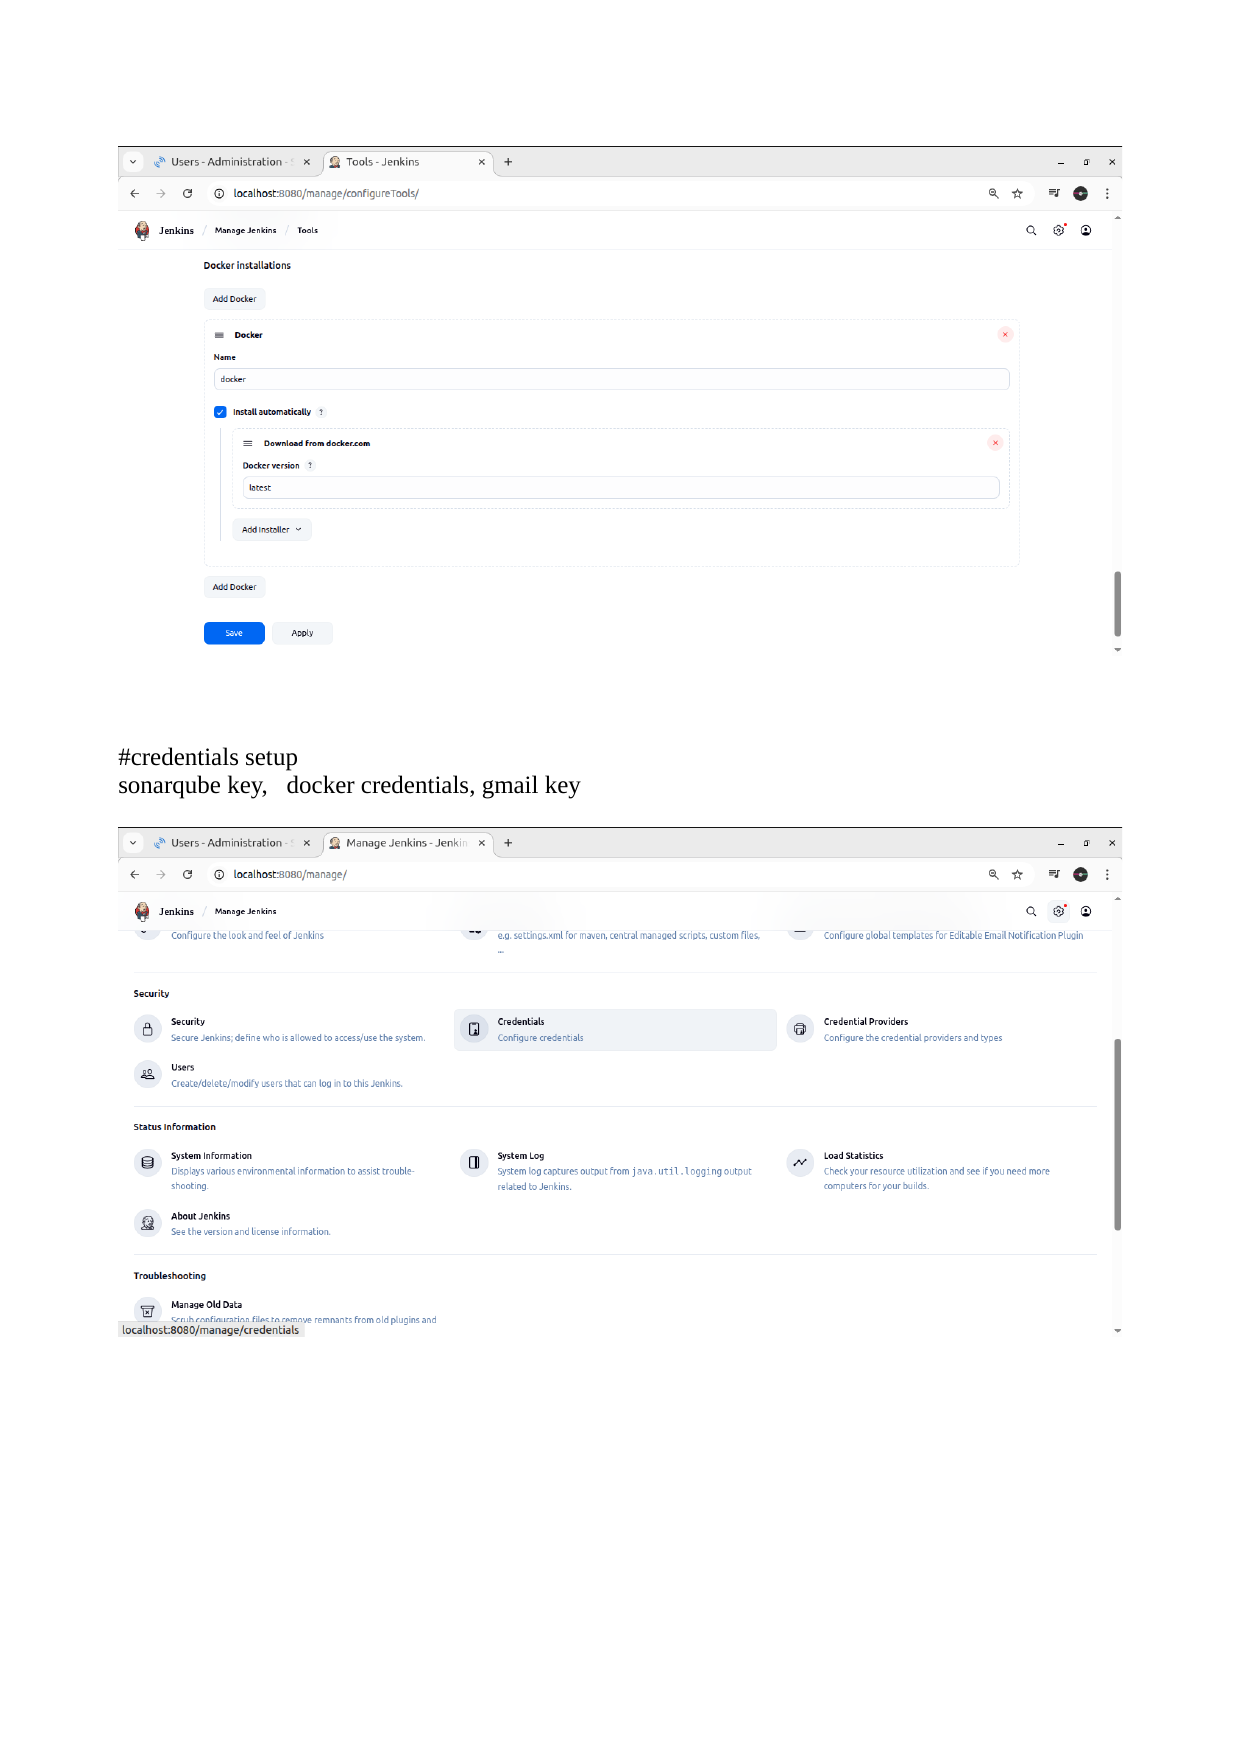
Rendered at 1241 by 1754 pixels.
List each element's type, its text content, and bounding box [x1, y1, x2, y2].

text #credentials setup [118, 742, 1122, 770]
picture [118, 827, 1123, 1337]
text sonarqube key, docker credentials, gmail key [118, 770, 1122, 799]
picture [118, 146, 1123, 656]
